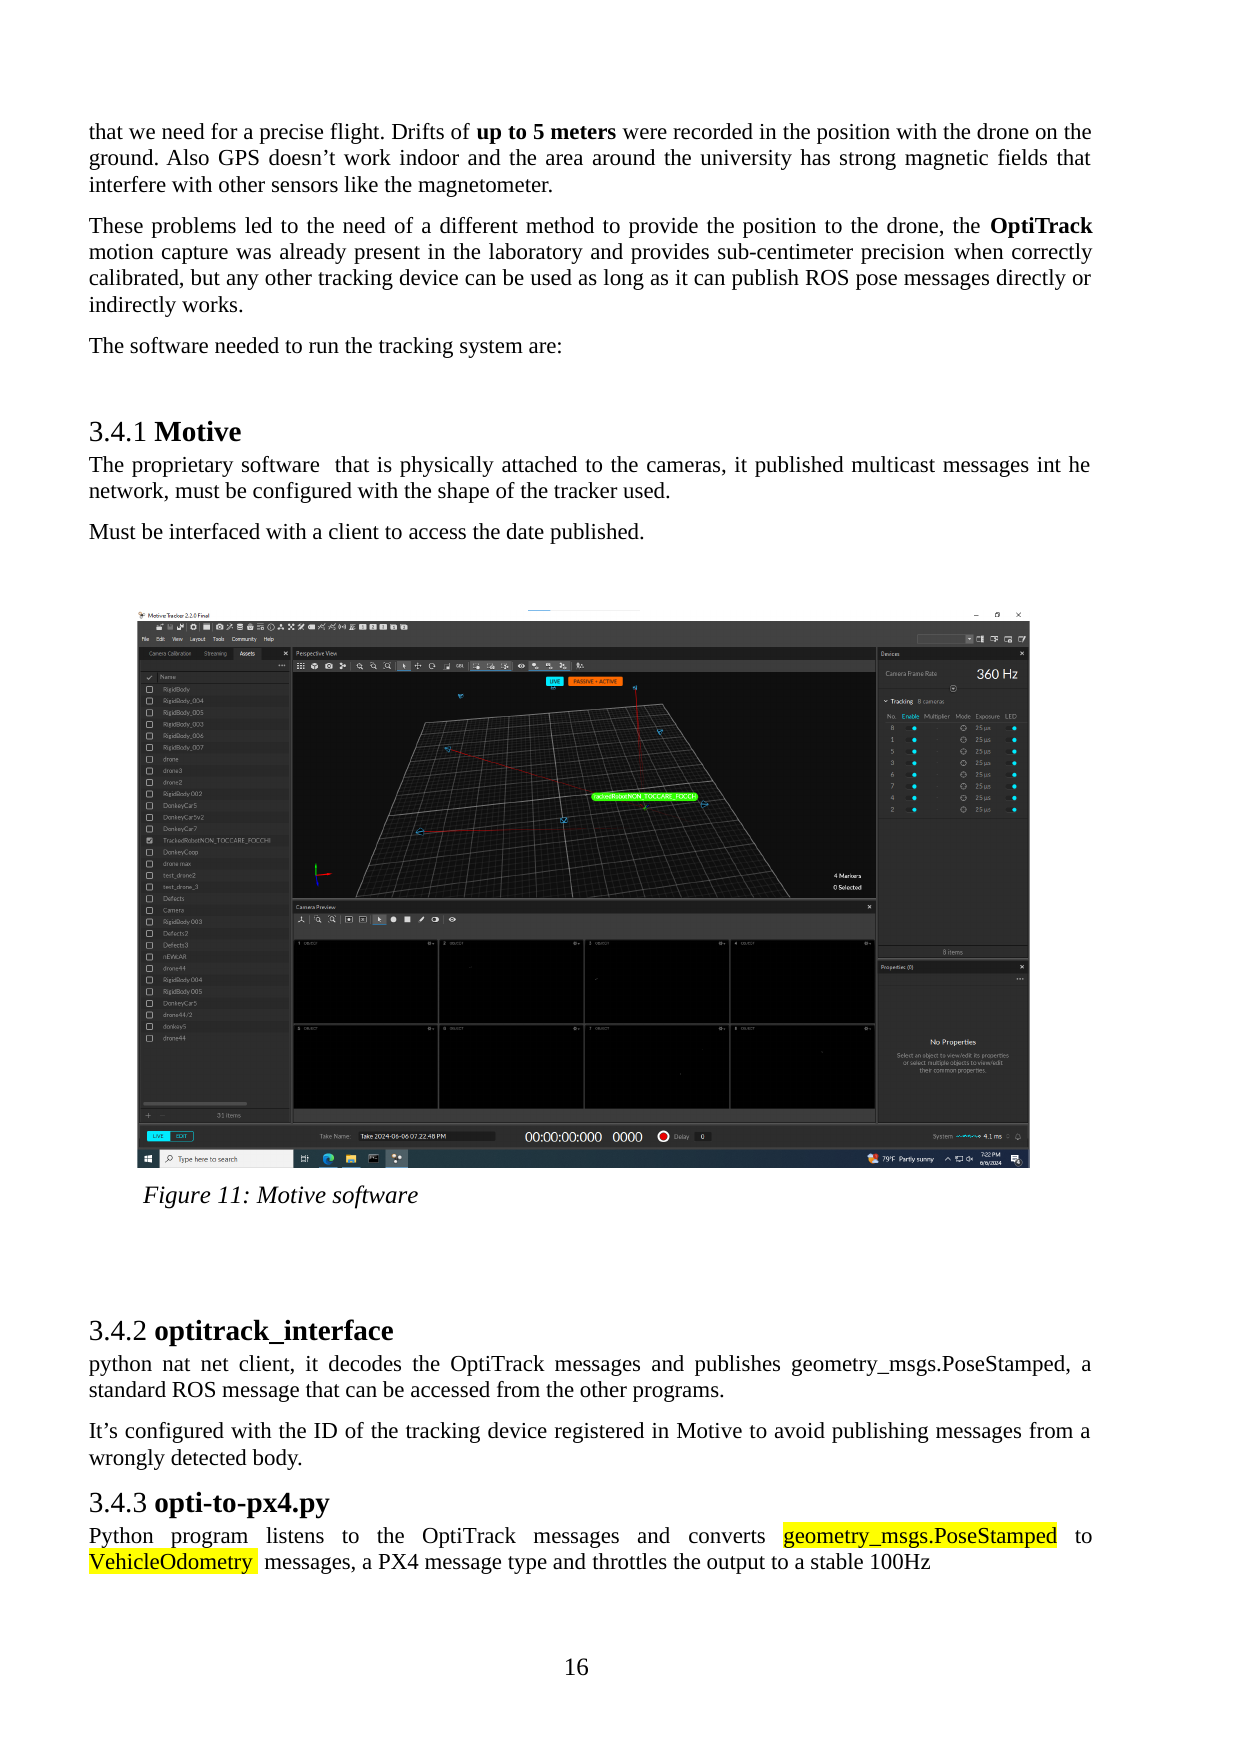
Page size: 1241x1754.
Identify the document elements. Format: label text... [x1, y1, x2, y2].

subtitle 3.4.3 opti-to-px4.py [88, 1485, 1093, 1519]
list python nat net client, it decodes the OptiTrack messages and publishes geometry_msgs.PoseStamped, a standard ROS message that can be accessed from the other programs. [32, 1350, 1093, 1403]
list Python program listens to the OptiTrack messages and converts geometry_msgs.PoseStamped to VehicleOdometry messages, a PX4 message type and throttles the output to a stable 100Hz [88, 1522, 1093, 1574]
list The proprietary software that is physically attached to the cameras, it published multicast messages int he network, must be configured with the shape of the tracker used. [32, 451, 1093, 503]
subtitle 3.4.2 optitrack_interface [88, 1313, 1093, 1347]
list that we need for a precise flight. Drifts of up to 5 meters were recorded in the position with the drone on the ground. Also GPS doesn’t work indoor and the area around the university has strong magnetic fields that interfere with other sensors like the magnetometer. [32, 118, 1093, 197]
list Must be interfaced with a client to access the date published. [32, 518, 1093, 544]
picture [137, 610, 1030, 1168]
list The software needed to run the tracking system are: [32, 332, 1093, 358]
list These problems led to the need of a different method to provide the position to the drone, the OptiTrack motion capture was already present in the laboratory and provides sub-centimeter precision when correctly calibrated, but any other tracking device can be used as long as it can publish ROS pose messages directly or indirectly works. [32, 212, 1093, 317]
list It’s configured with the ID of the tracking device registered in Motive to avoid publishing messages from a wrongly detected body. [32, 1417, 1093, 1470]
subtitle 3.4.1 Motive [88, 414, 1093, 448]
list Figure 11: Motive software [143, 623, 1035, 1209]
